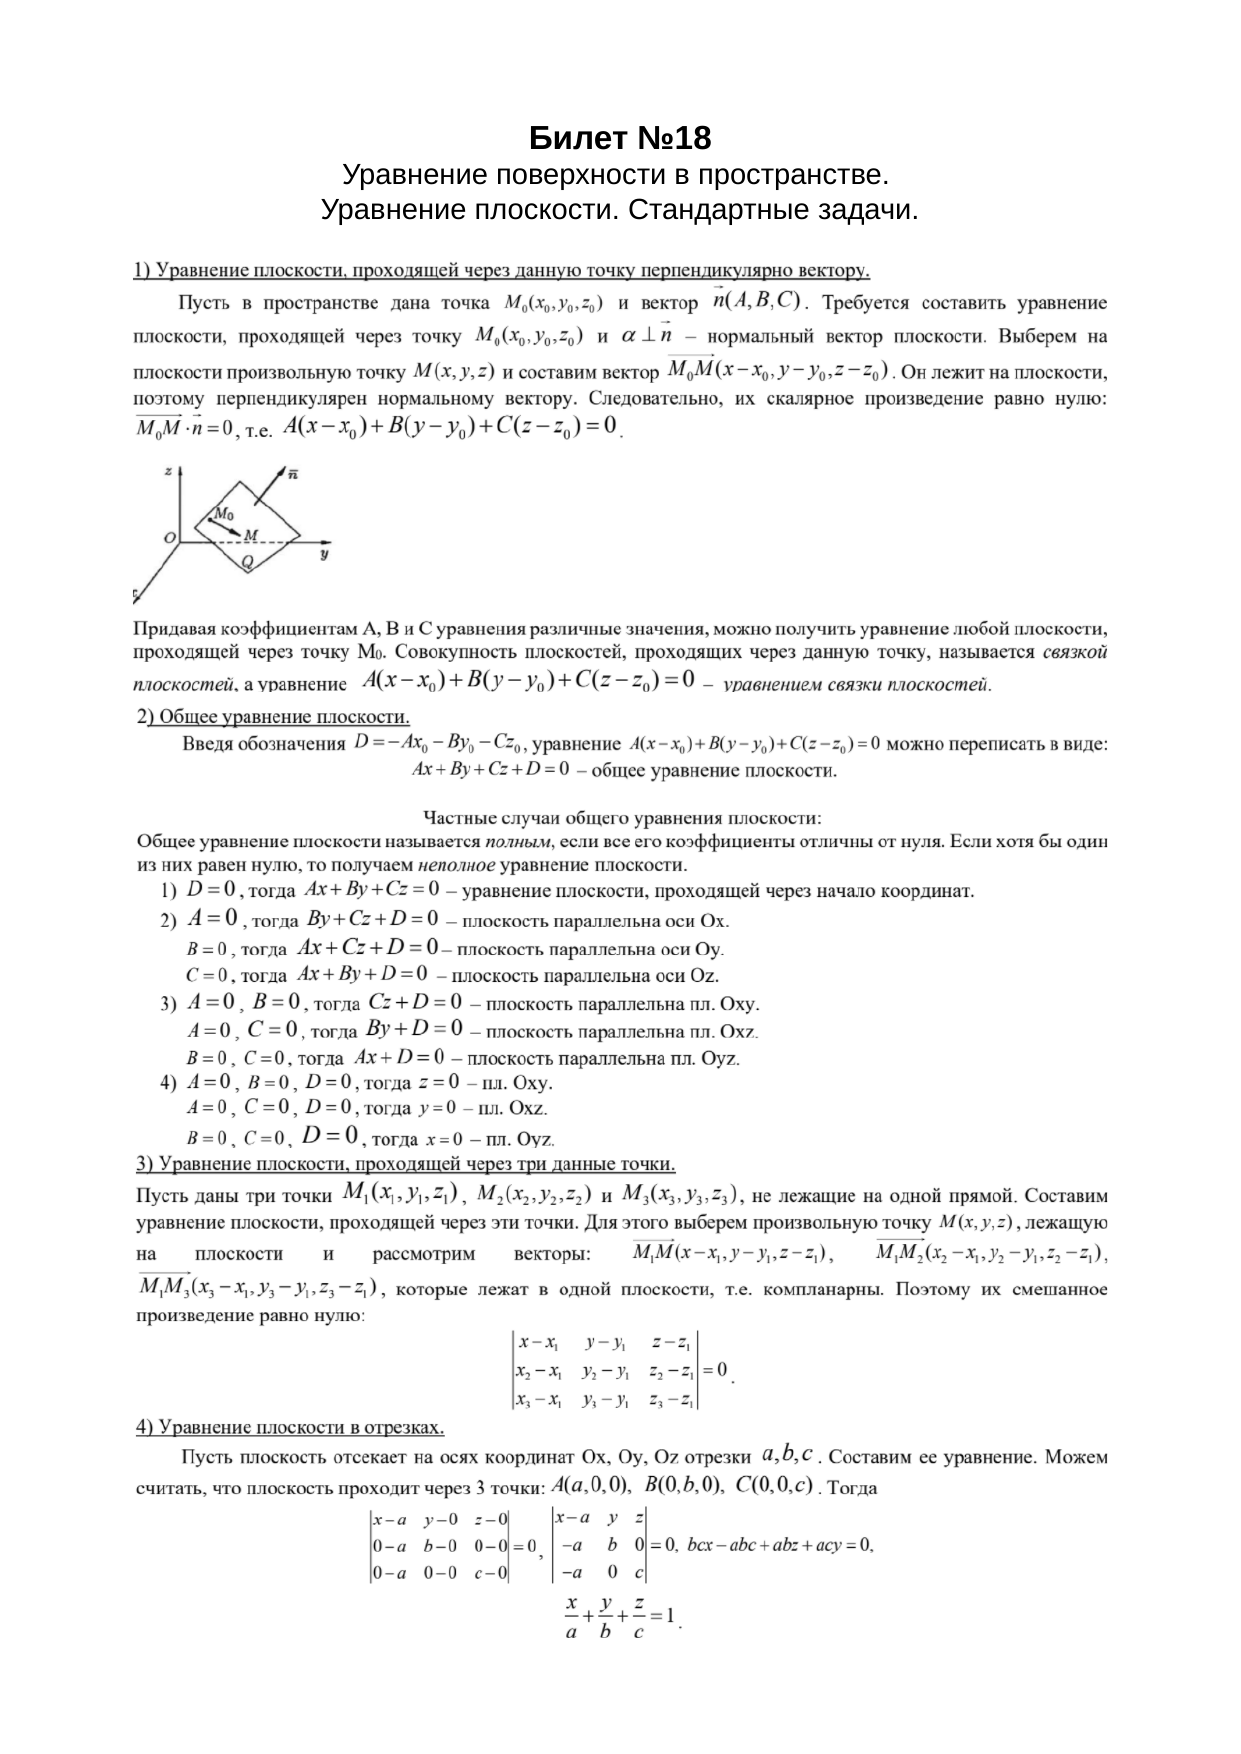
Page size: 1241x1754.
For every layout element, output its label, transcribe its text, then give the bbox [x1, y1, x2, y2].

picture [132, 259, 1108, 692]
text Уравнение поверхности в пространстве. [118, 157, 1122, 191]
picture [135, 705, 1108, 1638]
text Уравнение плоскости. Стандартные задачи. [118, 191, 1122, 225]
text Билет №18 [118, 118, 1122, 157]
